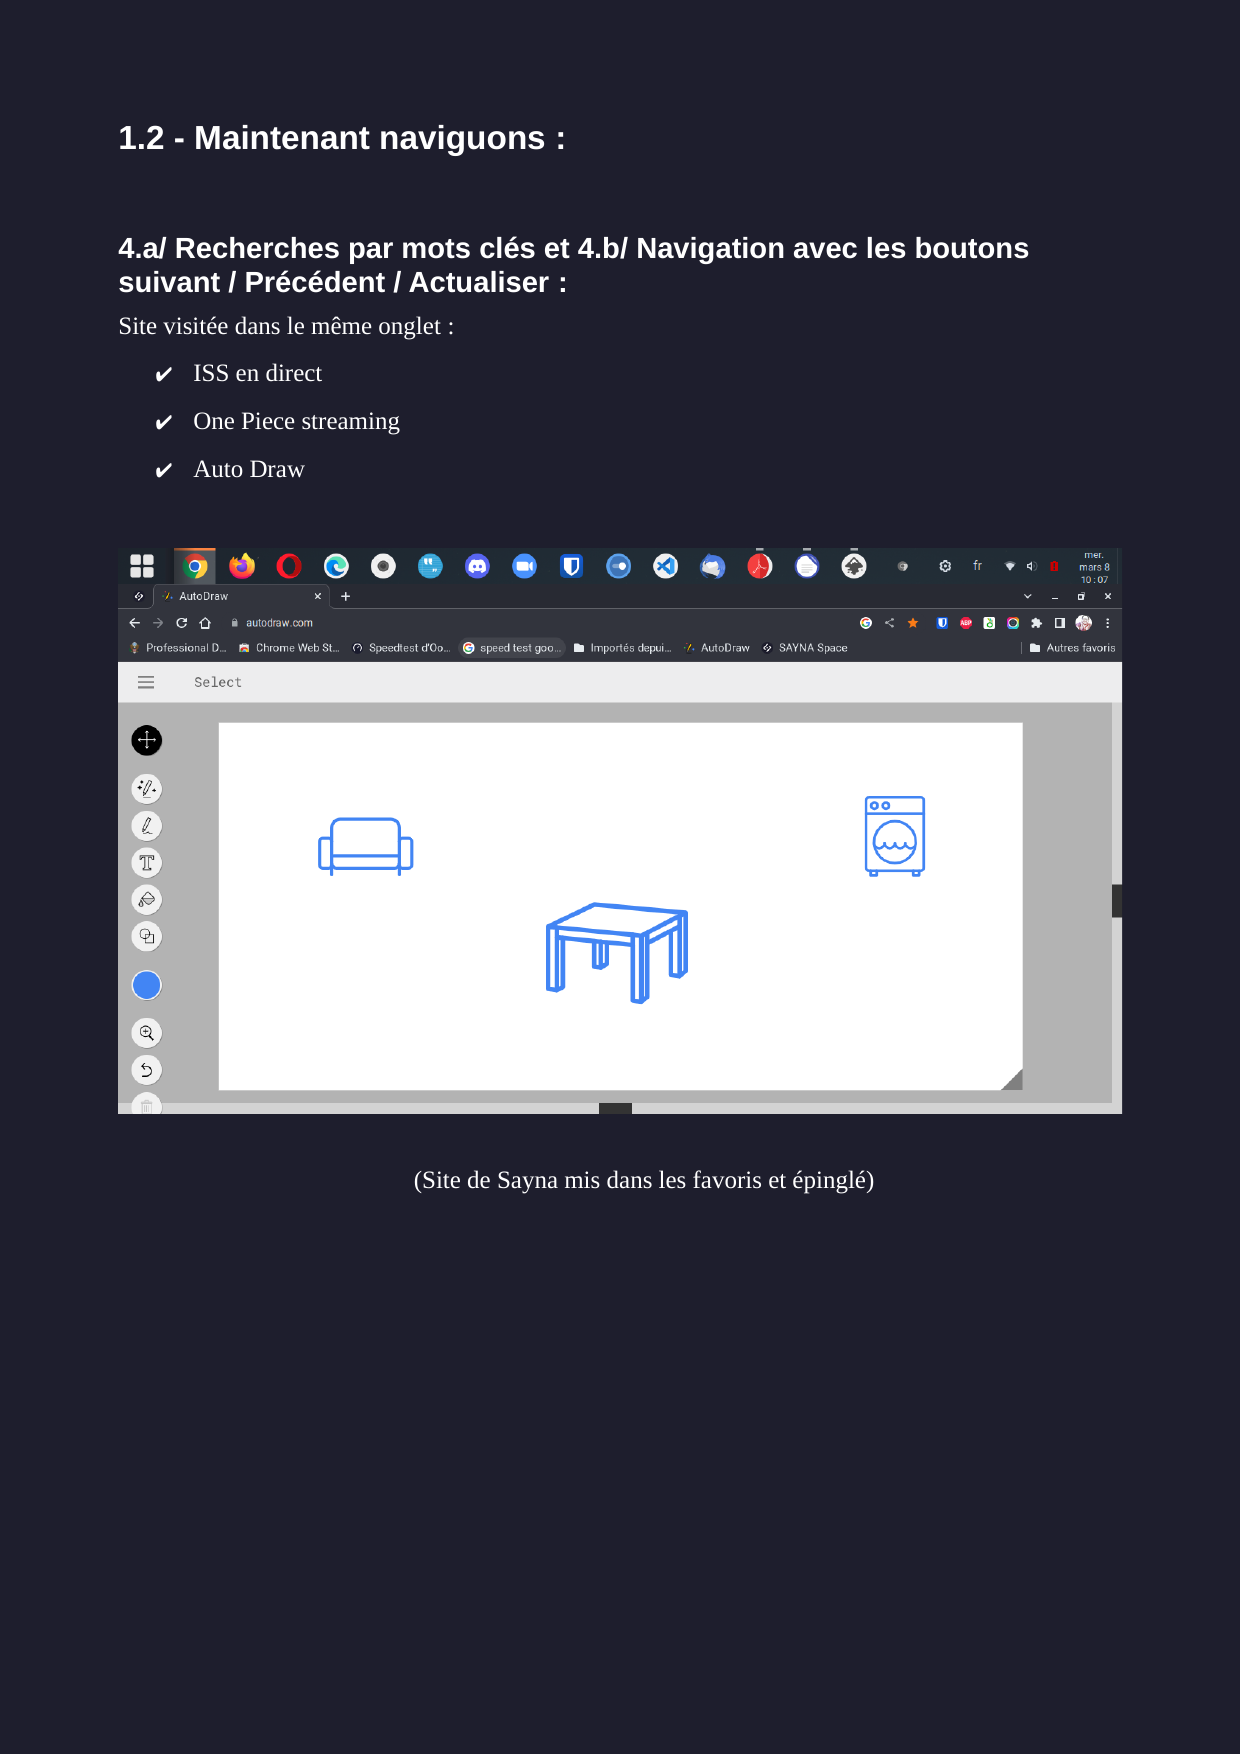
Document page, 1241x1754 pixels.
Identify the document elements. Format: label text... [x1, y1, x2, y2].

text (Site de Sayna mis dans les favoris et épinglé) [118, 1165, 1122, 1194]
list One Piece streaming [156, 406, 1122, 435]
subtitle 4.a/ Recherches par mots clés et 4.b/ Navigation avec les boutons suivant / Précédent / Actualiser : [118, 231, 1122, 298]
subtitle 1.2 - Maintenant naviguons : [118, 118, 1122, 157]
text Site visitée dans le même onglet : [118, 311, 1122, 339]
list ISS en direct [156, 358, 1122, 387]
picture [118, 548, 1123, 1114]
list Auto Draw [156, 454, 1122, 482]
